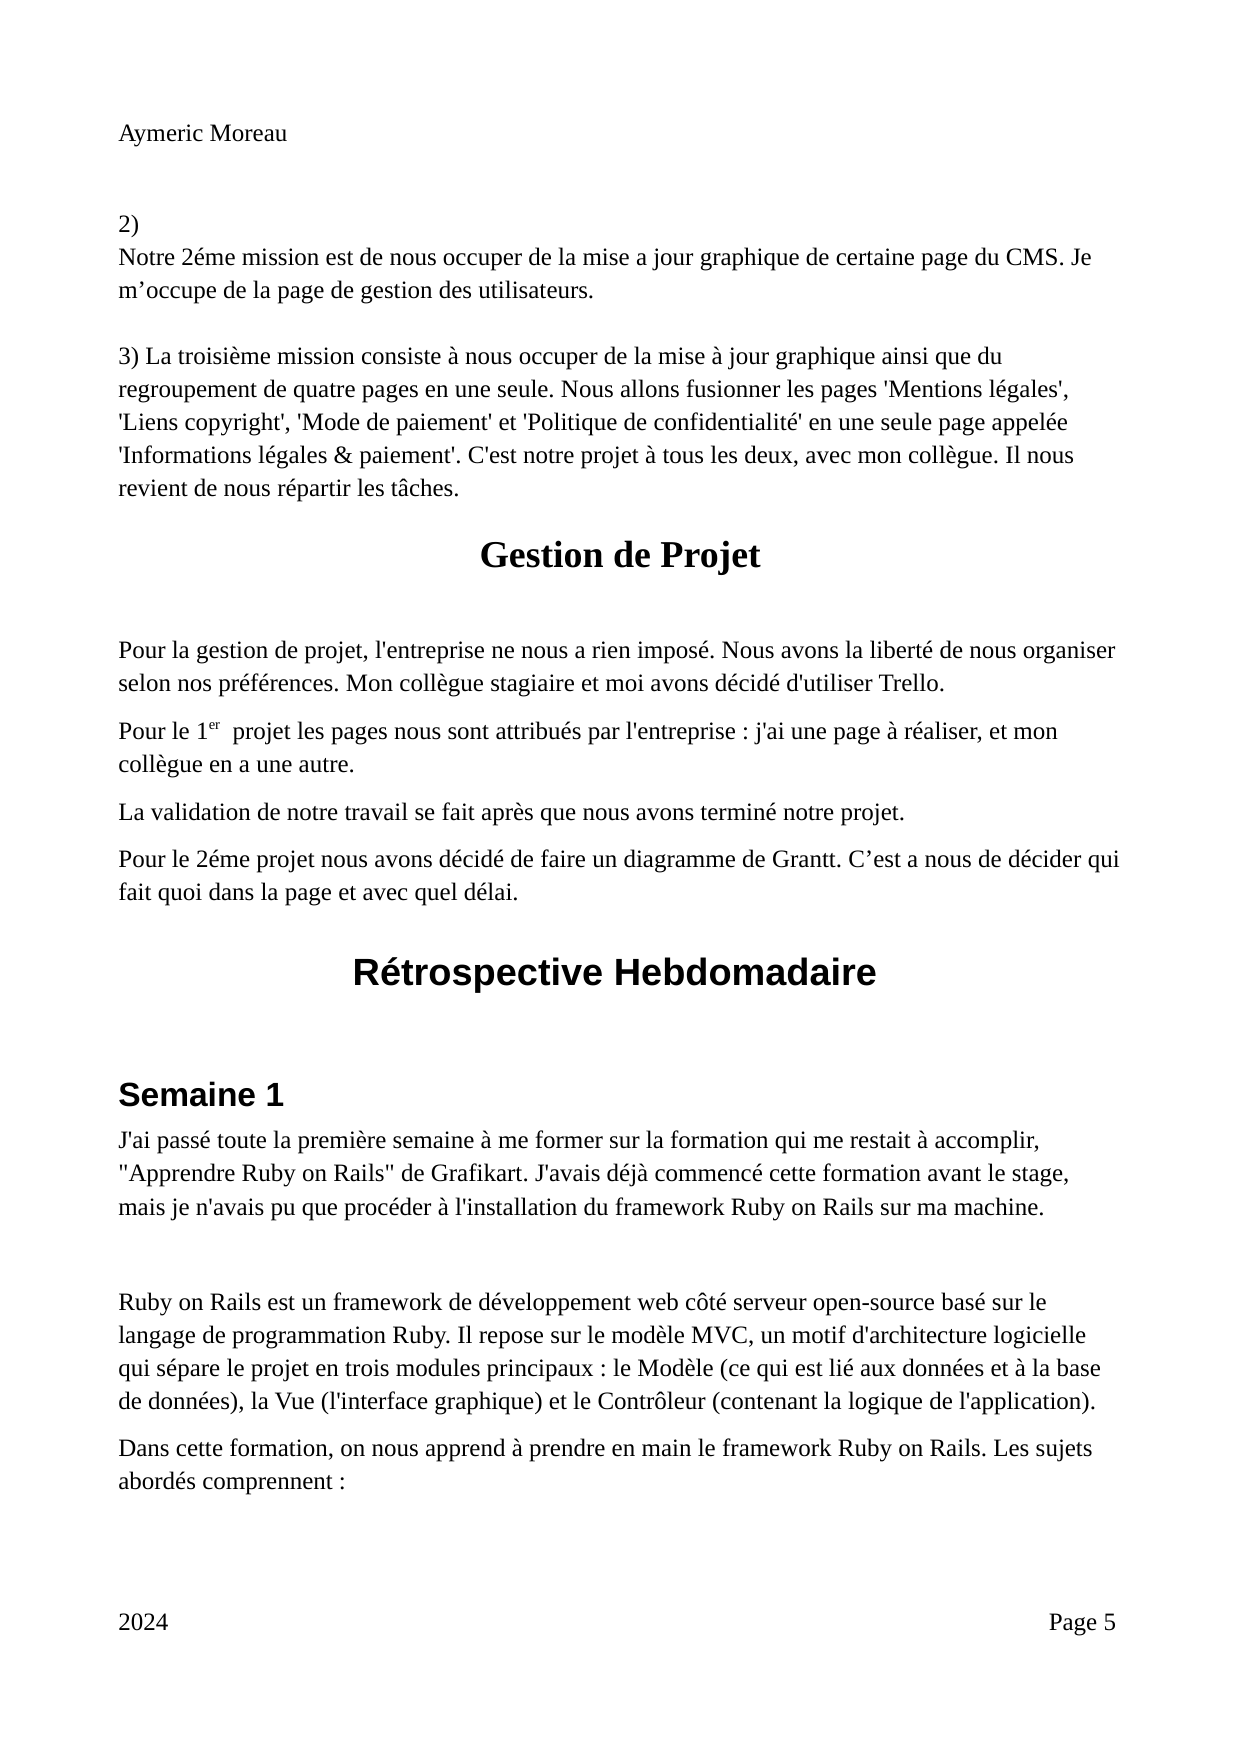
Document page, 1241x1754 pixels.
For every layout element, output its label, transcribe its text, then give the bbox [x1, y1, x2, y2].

text Ruby on Rails est un framework de développement web côté serveur open-source basé sur le langage de programmation Ruby. Il repose sur le modèle MVC, un motif d'architecture logicielle qui sépare le projet en trois modules principaux : le Modèle (ce qui est lié aux données et à la base de données), la Vue (l'interface graphique) et le Contrôleur (contenant la logique de l'application). [118, 1287, 1122, 1414]
text J'ai passé toute la première semaine à me former sur la formation qui me restait à accomplir, "Apprendre Ruby on Rails" de Grafikart. J'avais déjà commencé cette formation avant le stage, mais je n'avais pu que procéder à l'installation du framework Ruby on Rails sur ma machine. [118, 1126, 1122, 1220]
text Pour le 1er projet les pages nous sont attribués par l'entreprise : j'ai une page à réaliser, et mon collègue en a une autre. [118, 716, 1122, 778]
text Pour le 2éme projet nous avons décidé de faire un diagramme de Grantt. C’est a nous de décider qui fait quoi dans la page et avec quel délai. [118, 844, 1122, 906]
text Dans cette formation, on nous apprend à prendre en main le framework Ruby on Rails. Les sujets abordés comprennent : [118, 1433, 1122, 1495]
text Pour la gestion de projet, l'entreprise ne nous a rien imposé. Nous avons la liberté de nous organiser selon nos préférences. Mon collègue stagiaire et moi avons décidé d'utiliser Trello. [118, 635, 1122, 697]
text La validation de notre travail se fait après que nous avons terminé notre projet. [118, 797, 1122, 825]
text 3) La troisième mission consiste à nous occuper de la mise à jour graphique ainsi que du regroupement de quatre pages en une seule. Nous allons fusionner les pages 'Mentions légales', 'Liens copyright', 'Mode de paiement' et 'Politique de confidentialité' en une seule page appelée 'Informations légales & paiement'. C'est notre projet à tous les deux, avec mon collègue. Il nous revient de nous répartir les tâches. [118, 341, 1122, 502]
text 2) [118, 209, 1122, 238]
text Notre 2éme mission est de nous occuper de la mise a jour graphique de certaine page du CMS. Je m’occupe de la page de gestion des utilisateurs. [118, 242, 1122, 304]
subtitle Semaine 1 [118, 1074, 1122, 1113]
subtitle Rétrospective Hebdomadaire [118, 950, 1122, 993]
subtitle Gestion de Projet [118, 532, 1122, 575]
